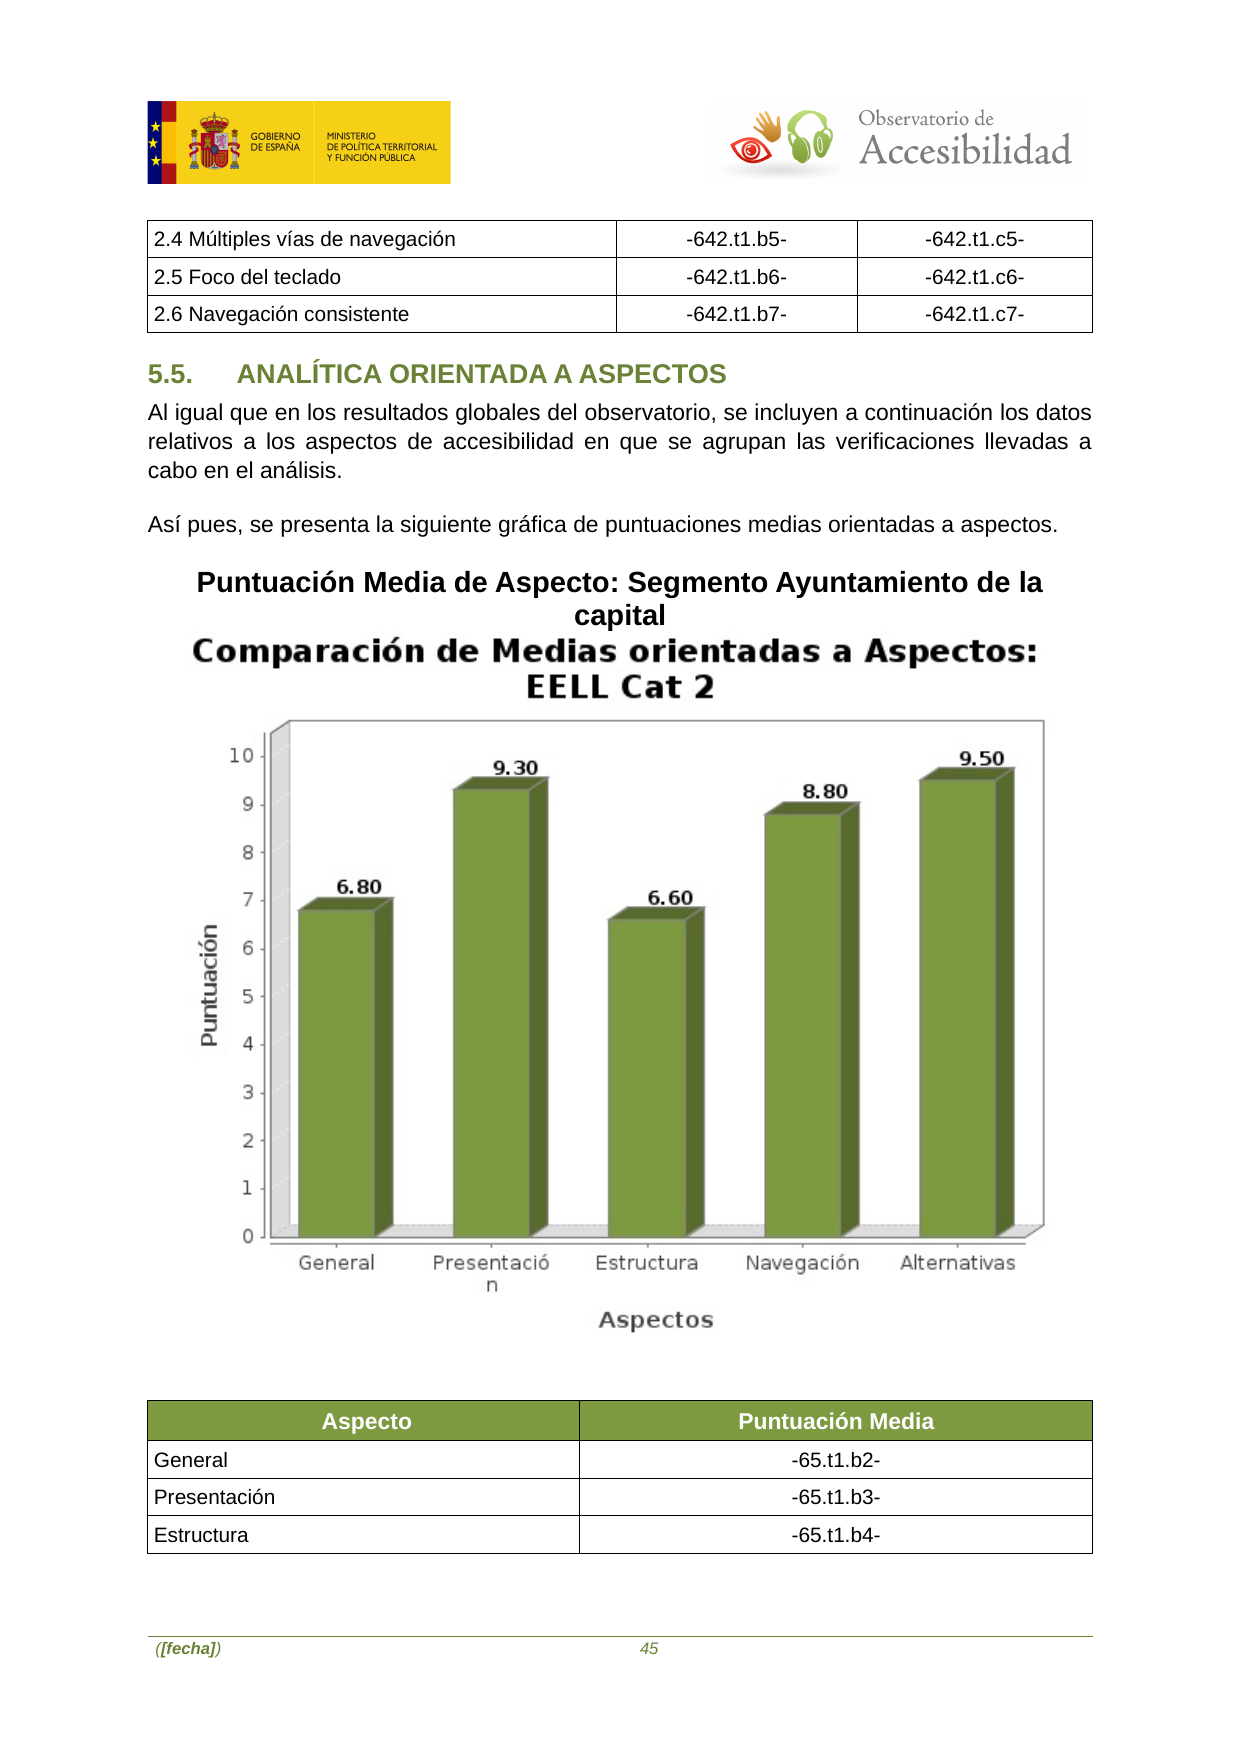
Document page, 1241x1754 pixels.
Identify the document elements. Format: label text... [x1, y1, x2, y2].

text Así pues, se presenta la siguiente gráfica de puntuaciones medias orientadas a aspectos. [148, 511, 1092, 537]
table_cell -65.t1.b2- [580, 1441, 1092, 1478]
picture [147, 101, 451, 184]
table_cell -642.t1.c5- [858, 221, 1092, 257]
text Al igual que en los resultados globales del observatorio, se incluyen a continuación los datos relativos a los aspectos de accesibilidad en que se agrupan las verificaciones llevadas a cabo en el análisis. [148, 399, 1092, 483]
table_cell -65.t1.b3- [580, 1479, 1092, 1515]
table_cell -642.t1.b5- [617, 221, 857, 257]
picture [710, 101, 1086, 184]
table_cell 2.6 Navegación consistente [148, 296, 616, 332]
table_cell 2.5 Foco del teclado [148, 258, 616, 295]
table_cell -642.t1.c7- [858, 296, 1092, 332]
table_cell -642.t1.b7- [617, 296, 857, 332]
table_cell General [148, 1441, 579, 1478]
subtitle Analítica orientada a aspectos [148, 358, 1092, 389]
table_cell Presentación [148, 1479, 579, 1515]
text Puntuación Media de Aspecto: Segmento Ayuntamiento de la capital [148, 565, 1092, 632]
picture [178, 631, 1062, 1342]
table_header Aspecto [148, 1401, 579, 1440]
table_cell -642.t1.c6- [858, 258, 1092, 295]
table_cell 2.4 Múltiples vías de navegación [148, 221, 616, 257]
table_cell -642.t1.b6- [617, 258, 857, 295]
table_header Puntuación Media [580, 1401, 1092, 1440]
table_cell -65.t1.b4- [580, 1516, 1092, 1553]
table_cell Estructura [148, 1516, 579, 1553]
